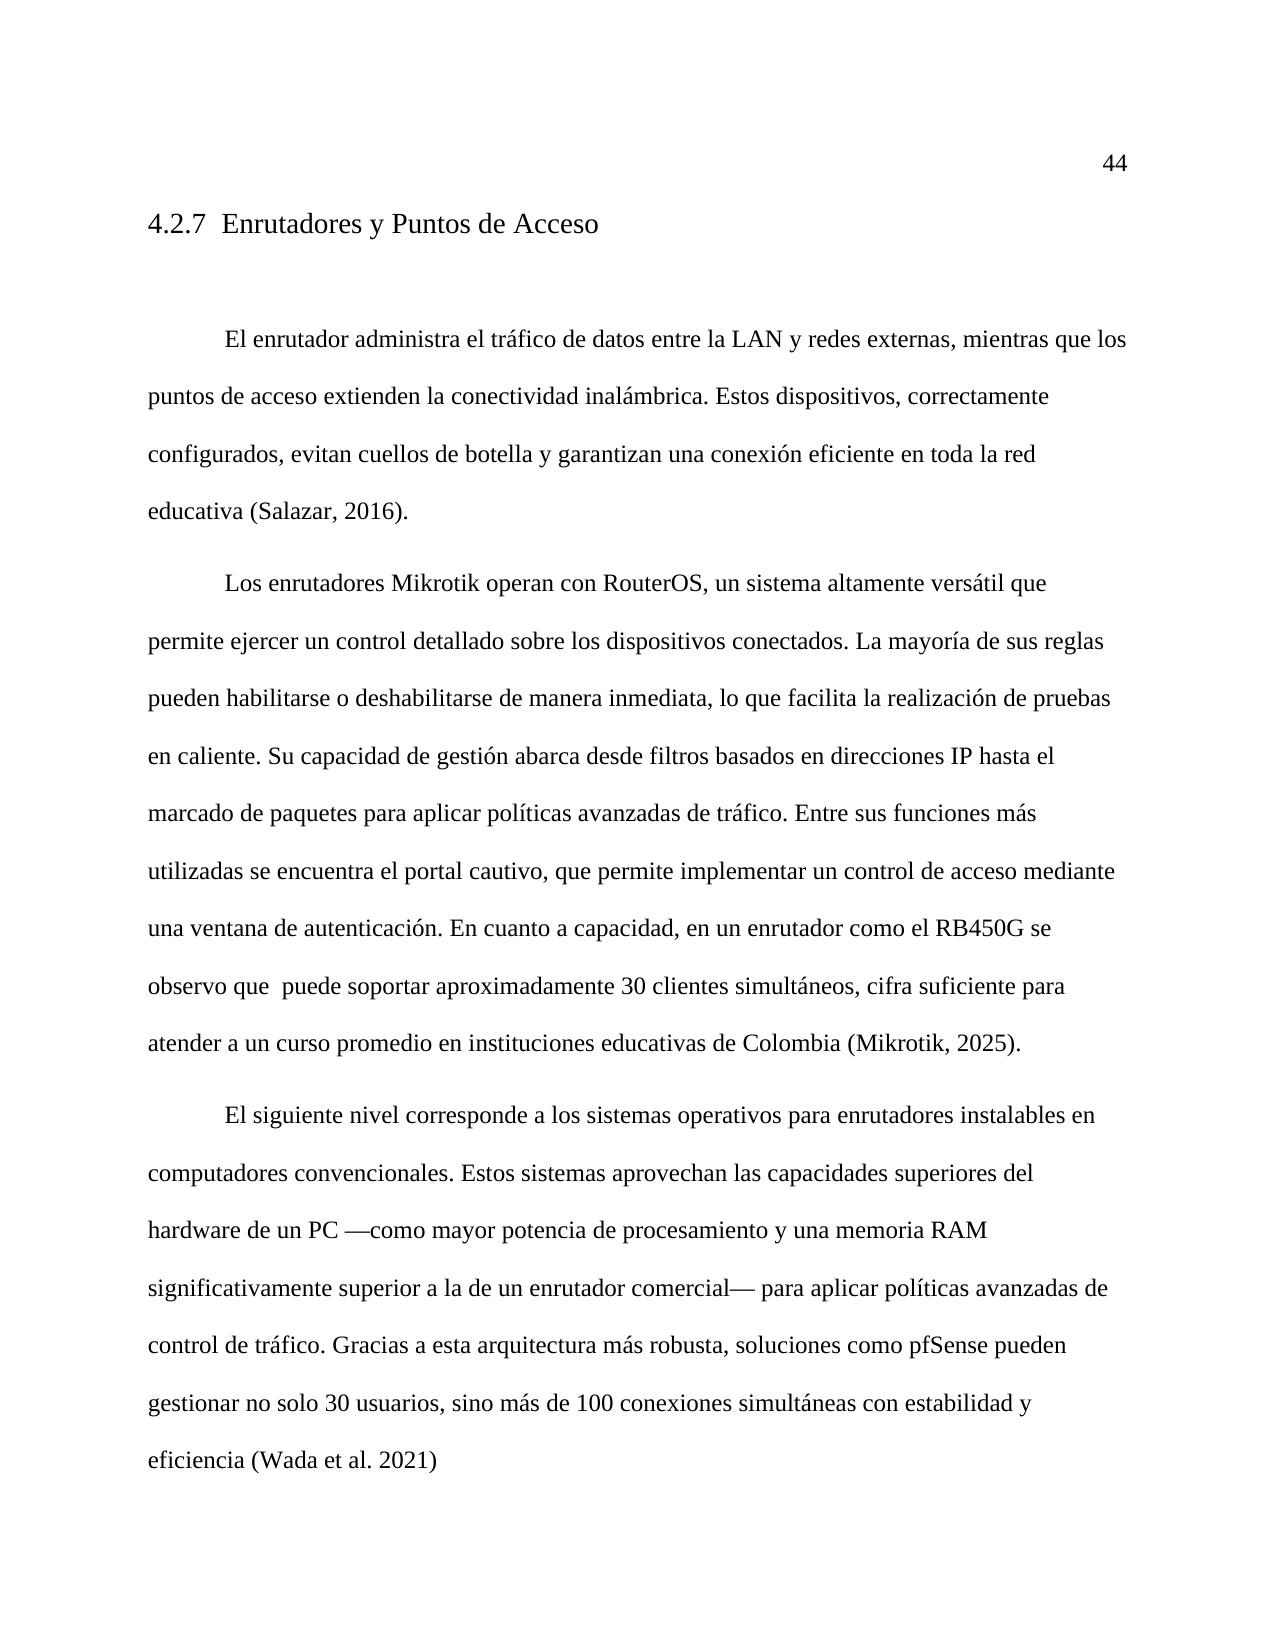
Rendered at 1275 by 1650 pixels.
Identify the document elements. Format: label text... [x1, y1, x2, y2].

subtitle Enrutadores y Puntos de Acceso [148, 206, 1127, 239]
text El siguiente nivel corresponde a los sistemas operativos para enrutadores instalables en computadores convencionales. Estos sistemas aprovechan las capacidades superiores del hardware de un PC —como mayor potencia de procesamiento y una memoria RAM significativamente superior a la de un enrutador comercial— para aplicar políticas avanzadas de control de tráfico. Gracias a esta arquitectura más robusta, soluciones como pfSense pueden gestionar no solo 30 usuarios, sino más de 100 conexiones simultáneas con estabilidad y eficiencia (Wada et al. 2021) [148, 1101, 1127, 1474]
text Los enrutadores Mikrotik operan con RouterOS, un sistema altamente versátil que permite ejercer un control detallado sobre los dispositivos conectados. La mayoría de sus reglas pueden habilitarse o deshabilitarse de manera inmediata, lo que facilita la realización de pruebas en caliente. Su capacidad de gestión abarca desde filtros basados en direcciones IP hasta el marcado de paquetes para aplicar políticas avanzadas de tráfico. Entre sus funciones más utilizadas se encuentra el portal cautivo, que permite implementar un control de acceso mediante una ventana de autenticación. En cuanto a capacidad, en un enrutador como el RB450G se observo que puede soportar aproximadamente 30 clientes simultáneos, cifra suficiente para atender a un curso promedio en instituciones educativas de Colombia (Mikrotik, 2025). [148, 568, 1127, 1057]
text El enrutador administra el tráfico de datos entre la LAN y redes externas, mientras que los puntos de acceso extienden la conectividad inalámbrica. Estos dispositivos, correctamente configurados, evitan cuellos de botella y garantizan una conexión eficiente en toda la red educativa (Salazar, 2016). [148, 324, 1127, 525]
